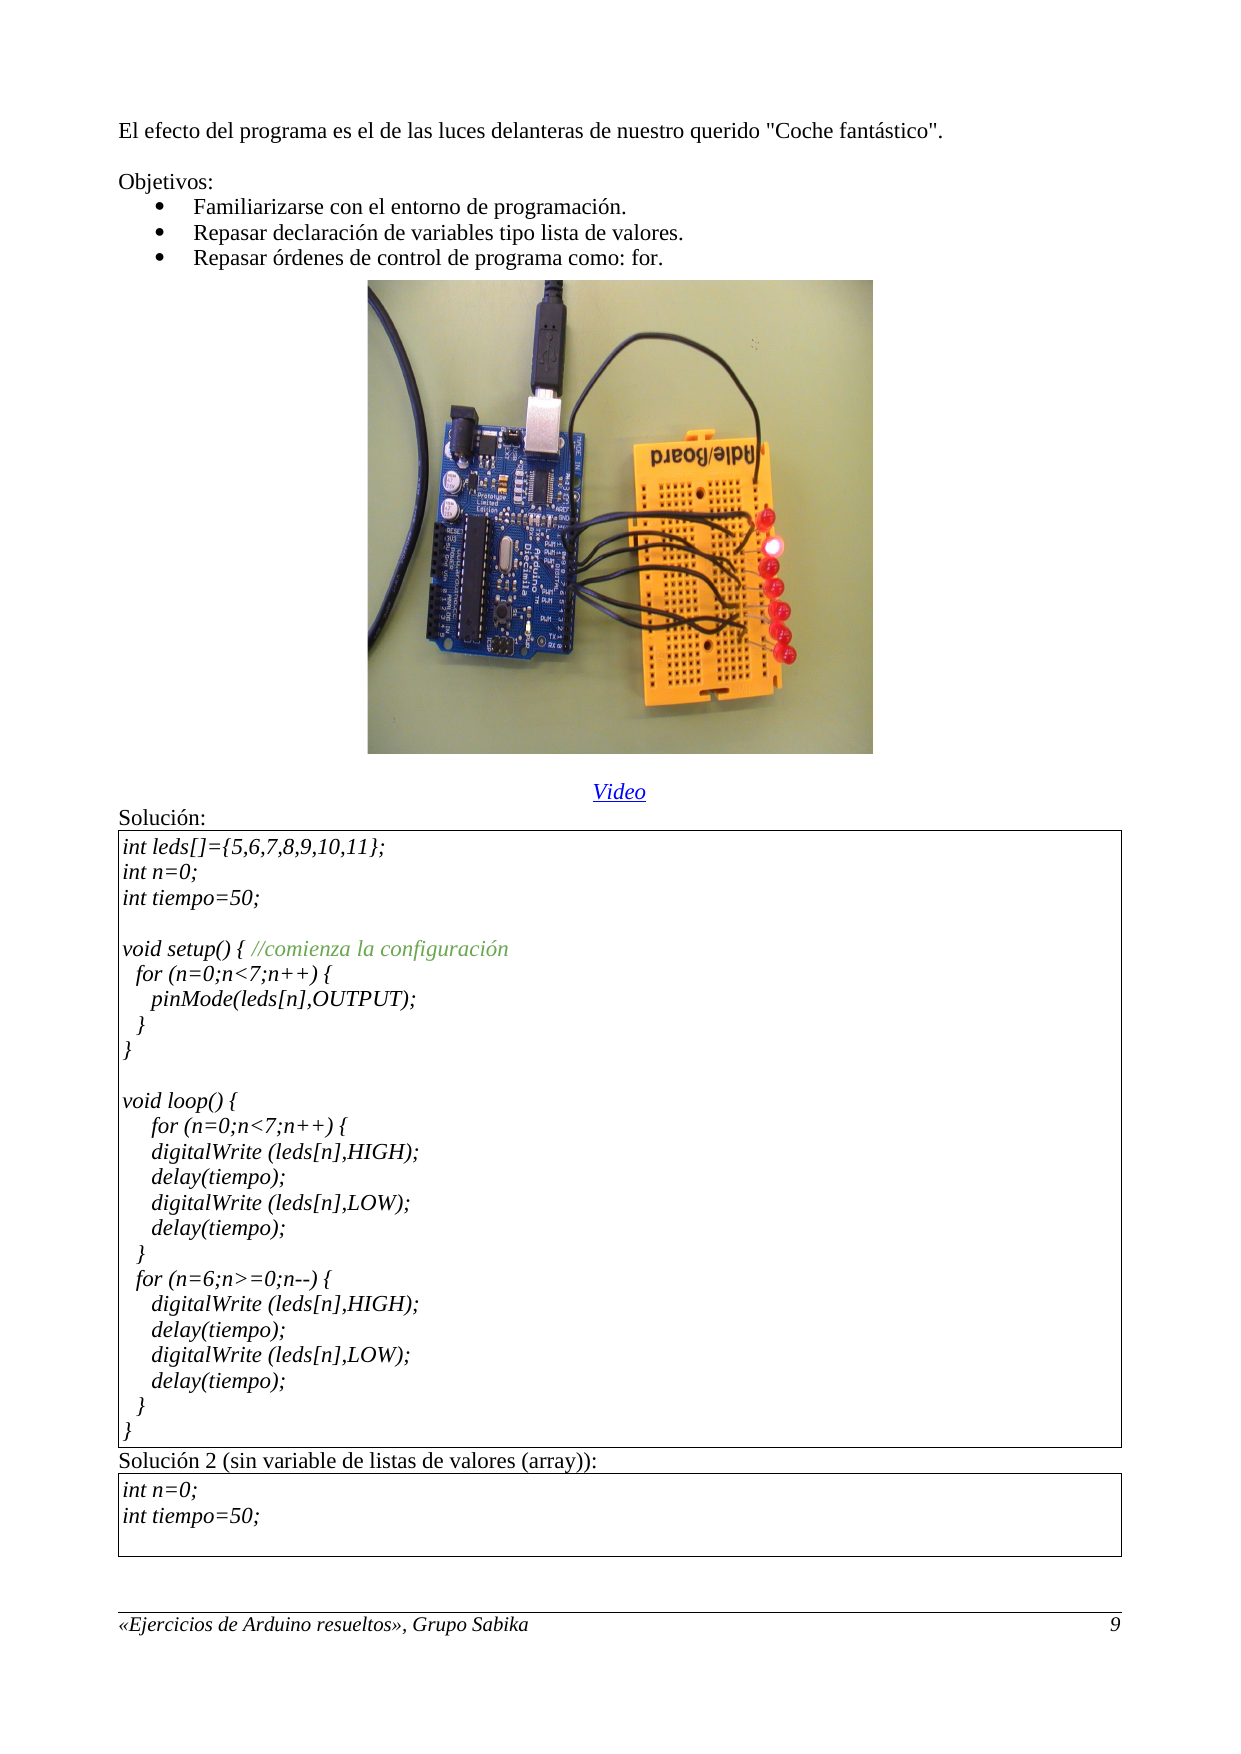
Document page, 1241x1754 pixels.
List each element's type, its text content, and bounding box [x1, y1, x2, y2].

text void setup() { //comienza la configuración [119, 932, 1121, 957]
text Solución: [118, 804, 1122, 830]
text Video [118, 779, 593, 804]
text El efecto del programa es el de las luces delanteras de nuestro querido "Coche fantástico". [944, 118, 1122, 143]
list Repasar declaración de variables tipo lista de valores. [684, 220, 1122, 245]
list Familiarizarse con el entorno de programación. [156, 194, 193, 220]
text digitalWrite (leds[n],LOW); [288, 1338, 1121, 1364]
text digitalWrite (leds[n],LOW); [288, 1186, 1121, 1211]
text int n=0; [119, 1474, 1121, 1499]
text } [147, 1008, 1121, 1033]
text int tiempo=50; [200, 881, 1121, 906]
text for (n=0;n<7;n++) { [335, 957, 1121, 982]
text Solución 2 (sin variable de listas de valores (array)): [598, 1448, 1122, 1473]
text for (n=0;n<7;n++) { [119, 1109, 1121, 1135]
text delay(tiempo); [288, 1364, 1121, 1389]
text digitalWrite (leds[n],HIGH); [334, 1287, 1121, 1313]
text } [147, 1389, 1121, 1414]
text int n=0; [200, 855, 1121, 881]
text for (n=6;n>=0;n--) { [147, 1262, 1121, 1287]
text delay(tiempo); [288, 1211, 1121, 1237]
text pinMode(leds[n],OUTPUT); [335, 982, 1121, 1008]
text delay(tiempo); [288, 1160, 1121, 1186]
text } [133, 1033, 1121, 1059]
text } [147, 1237, 1121, 1262]
text int tiempo=50; [200, 1499, 1121, 1524]
text int leds[]={5,6,7,8,9,10,11}; [119, 831, 1121, 855]
text void loop() { [119, 1084, 1121, 1109]
list Familiarizarse con el entorno de programación. [627, 194, 1122, 220]
text digitalWrite (leds[n],HIGH); [350, 1135, 1121, 1160]
text delay(tiempo); [288, 1313, 1121, 1338]
text } [119, 1414, 1121, 1447]
text Objetivos: [214, 169, 1122, 194]
picture [367, 280, 873, 754]
text Video [648, 779, 1122, 804]
list Repasar órdenes de control de programa como: for. [664, 245, 1122, 271]
